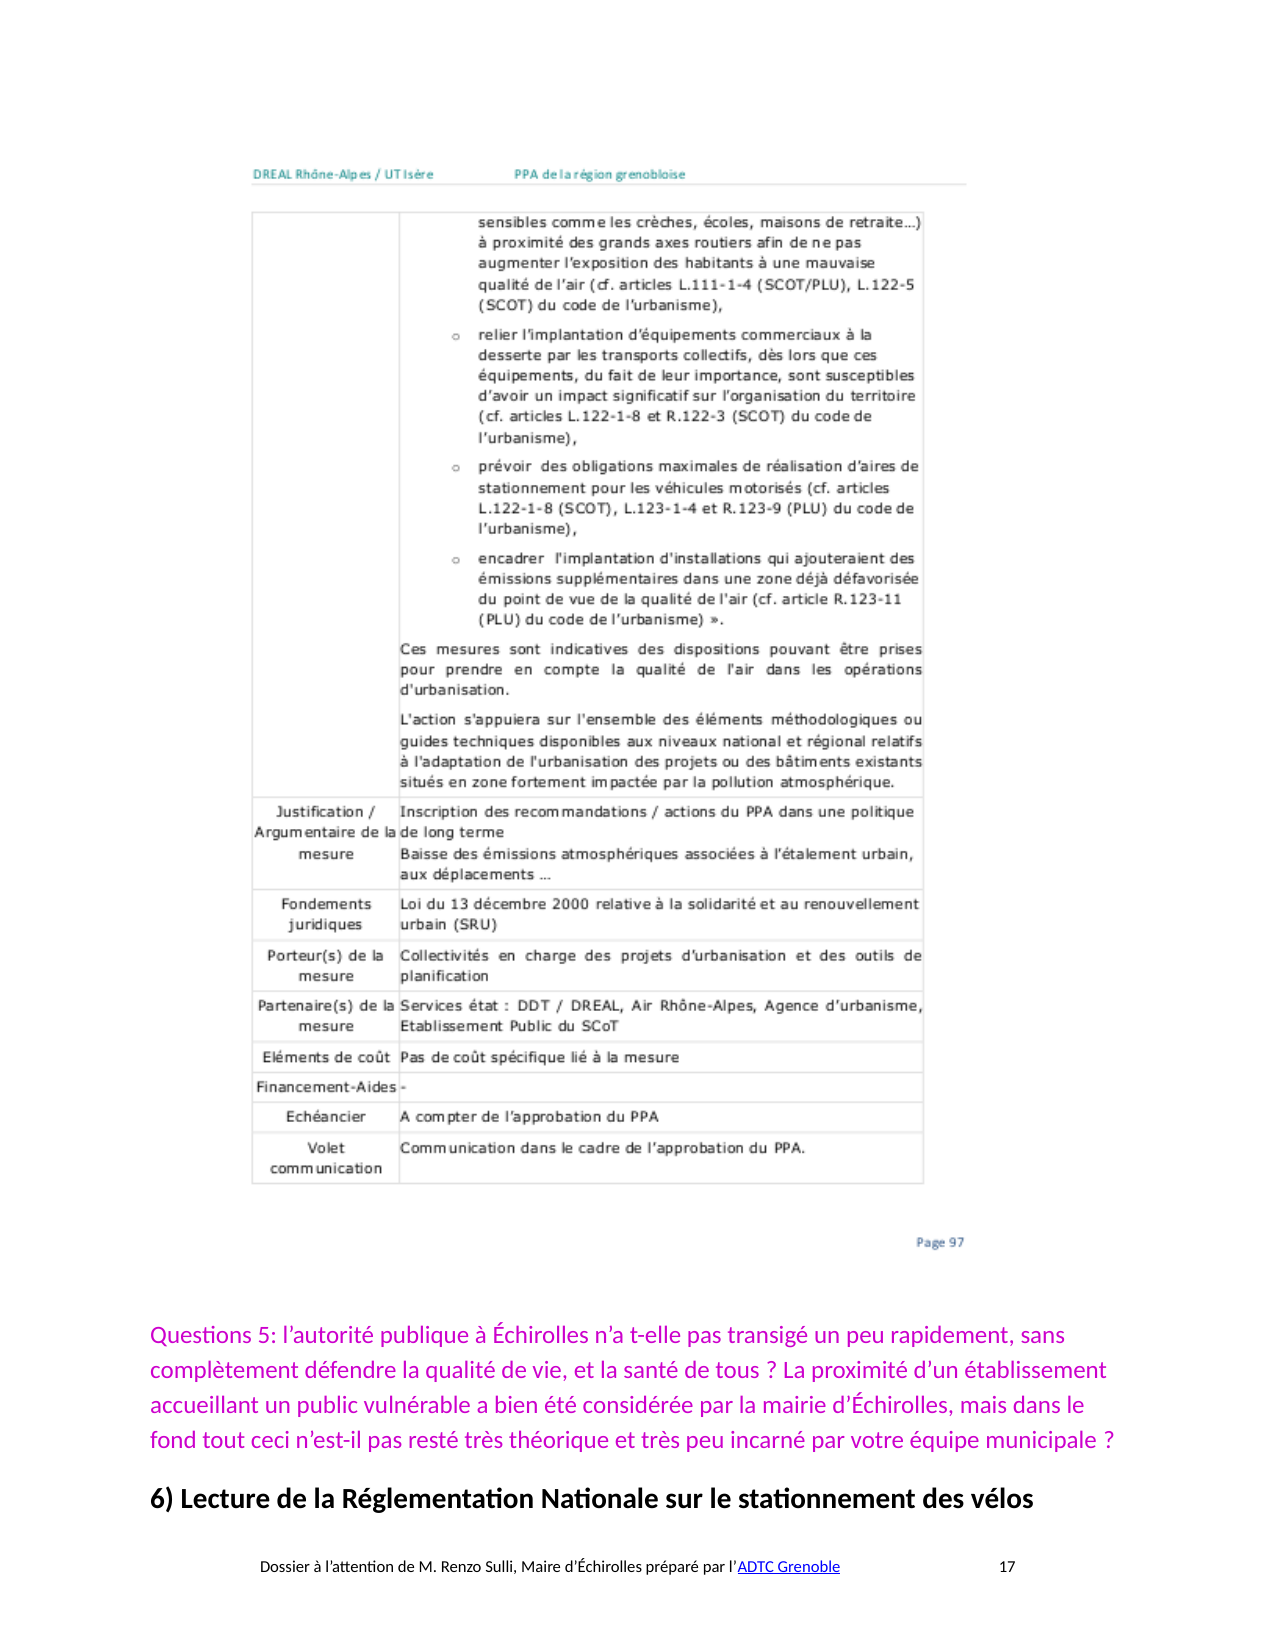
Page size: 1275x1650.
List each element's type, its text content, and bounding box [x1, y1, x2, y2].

text 6) Lecture de la Réglementation Nationale sur le stationnement des vélos [150, 1480, 1125, 1516]
picture [222, 155, 995, 1269]
text Questions 5: l’autorité publique à Échirolles n’a t-elle pas transigé un peu rapidement, sans complètement défendre la qualité de vie, et la santé de tous ? La proximité d’un établissement accueillant un public vulnérable a bien été considérée par la mairie d’Échirolles, mais dans le fond tout ceci n’est-il pas resté très théorique et très peu incarné par votre équipe municipale ? [150, 1319, 1125, 1455]
